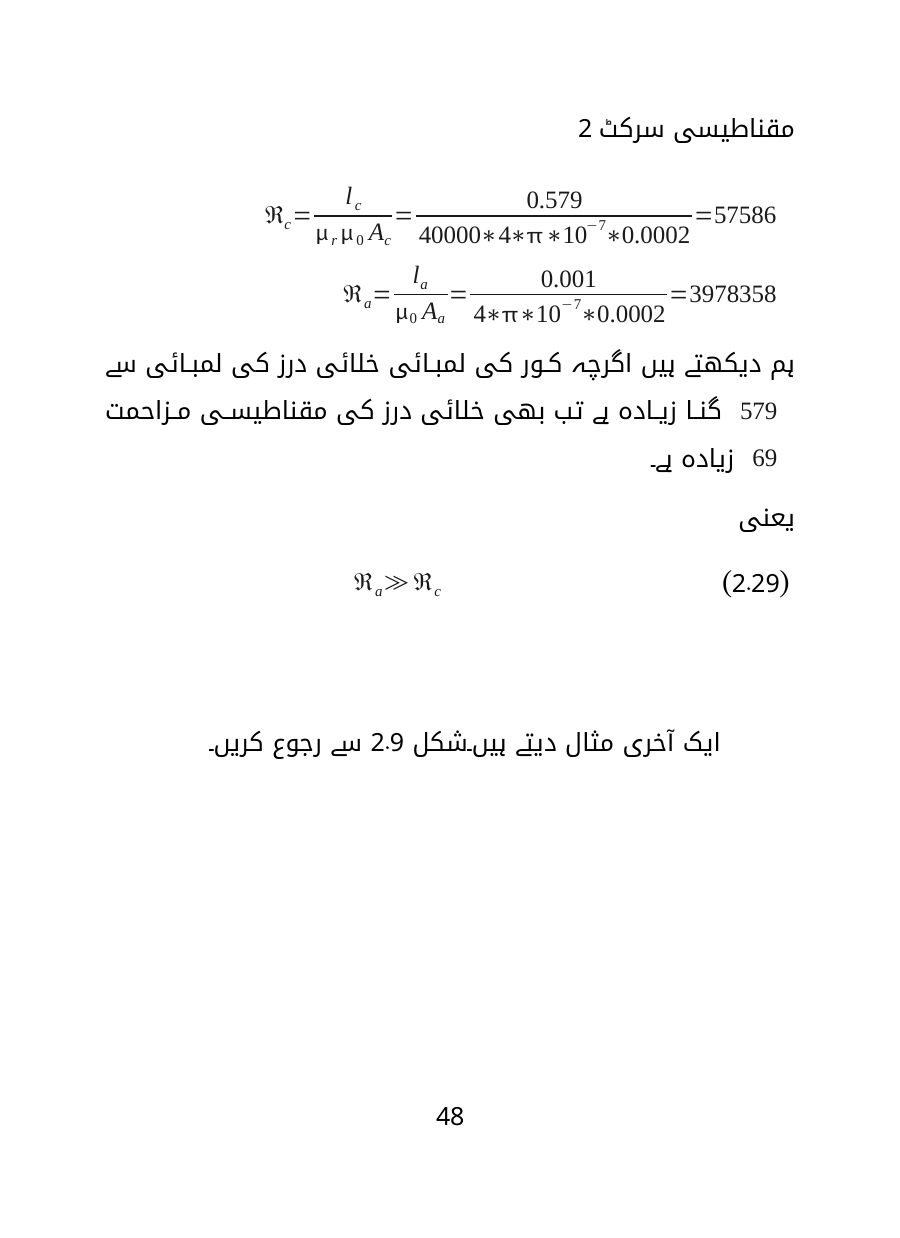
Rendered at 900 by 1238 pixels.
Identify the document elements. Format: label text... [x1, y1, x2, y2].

text یعنی [105, 495, 795, 542]
table_header (2.29) [697, 555, 795, 626]
text ہم دیکھتے ہیں اگرچہ کور کی لمبائی خلائی درز کی لمبائی سےگنا زیادہ ہے تب بھی خلائی درز کی مقناطیسی مزاحمت زیادہ ہے۔ [105, 340, 795, 482]
table_header [105, 555, 697, 626]
text ایک آخری مثال دیتے ہیں۔شکل 2.9 سے رجوع کریں۔ [105, 719, 795, 767]
